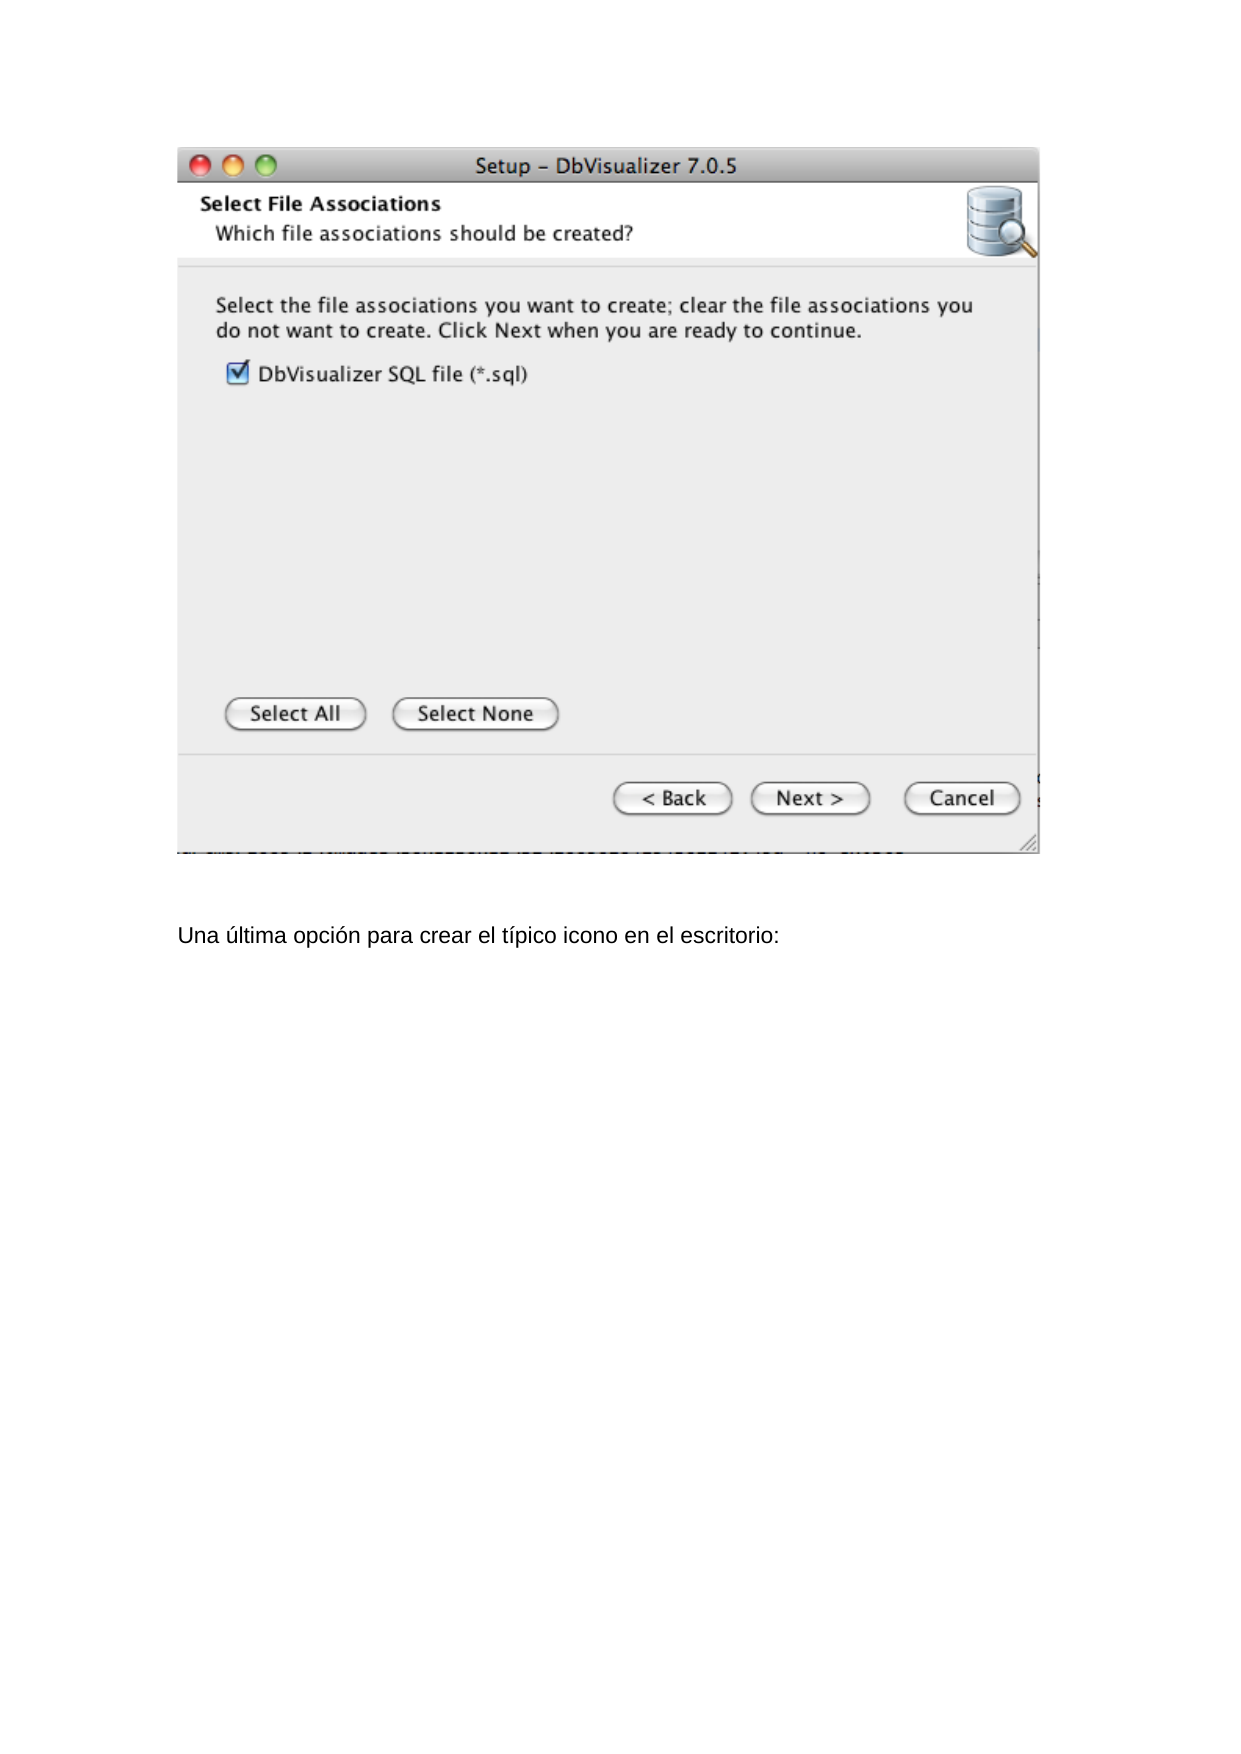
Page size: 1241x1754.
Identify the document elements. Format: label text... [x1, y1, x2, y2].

text Una última opción para crear el típico icono en el escritorio: [177, 922, 1063, 948]
